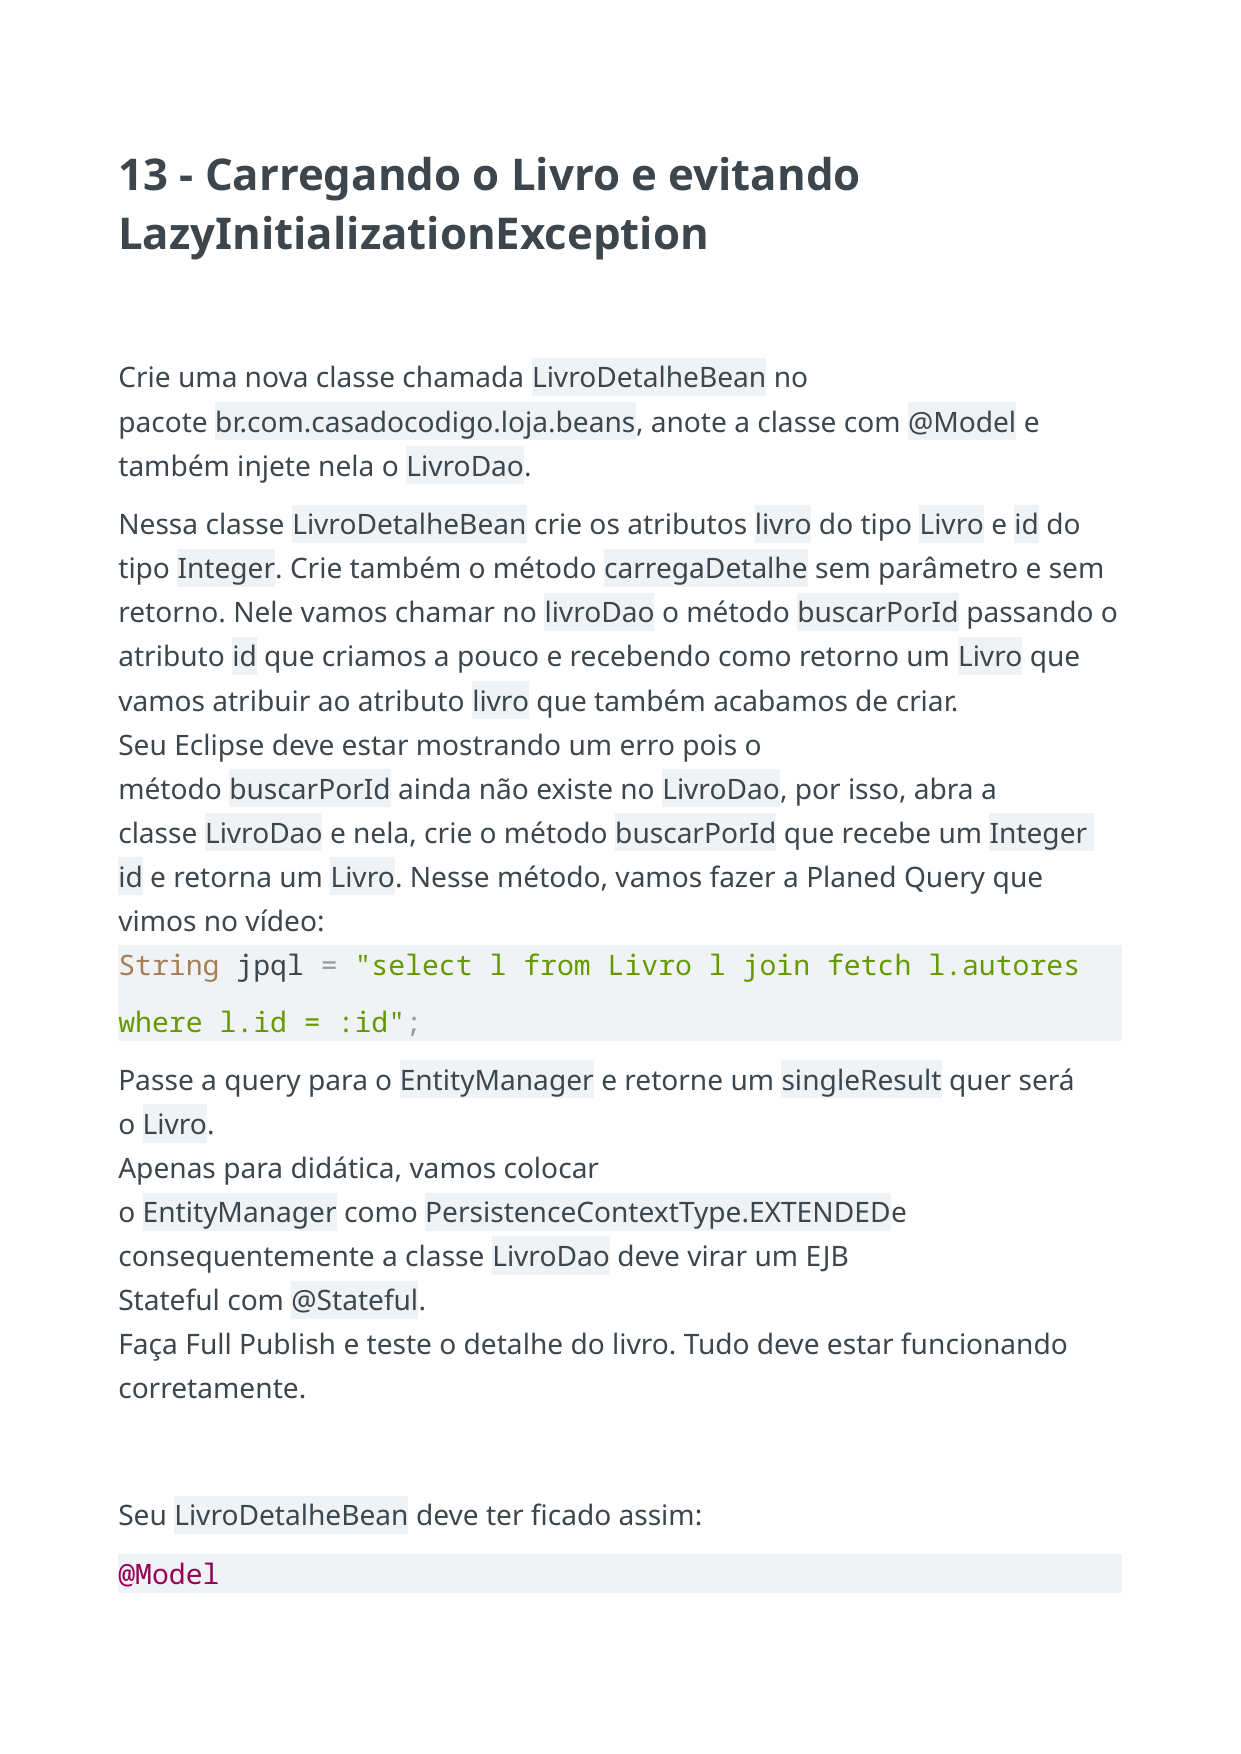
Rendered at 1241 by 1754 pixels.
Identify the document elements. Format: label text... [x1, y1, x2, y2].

text Passe a query para o EntityManager e retorne um singleResult quer será o Livro. [118, 1060, 1122, 1143]
text String jpql = "select l from Livro l join fetch l.autores where l.id = :id"; [118, 945, 1122, 1041]
text Apenas para didática, vamos colocar o EntityManager como PersistenceContextType.EXTENDEDe consequentemente a classe LivroDao deve virar um EJB Stateful com @Stateful. [118, 1148, 1122, 1319]
text Seu Eclipse deve estar mostrando um erro pois o método buscarPorId ainda não existe no LivroDao, por isso, abra a classe LivroDao e nela, crie o método buscarPorId que recebe um Integer id e retorna um Livro. Nesse método, vamos fazer a Planed Query que vimos no vídeo: [118, 725, 1122, 939]
subtitle 13 - Carregando o Livro e evitando LazyInitializationException [118, 143, 1122, 262]
text Crie uma nova classe chamada LivroDetalheBean no pacote br.com.casadocodigo.loja.beans, anote a classe com @Model e também injete nela o LivroDao. [118, 358, 1122, 484]
text Nessa classe LivroDetalheBean crie os atributos livro do tipo Livro e id do tipo Integer. Crie também o método carregaDetalhe sem parâmetro e sem retorno. Nele vamos chamar no livroDao o método buscarPorId passando o atributo id que criamos a pouco e recebendo como retorno um Livro que vamos atribuir ao atributo livro que também acabamos de criar. [118, 504, 1122, 719]
text Faça Full Publish e teste o detalhe do livro. Tudo deve estar funcionando corretamente. [118, 1324, 1122, 1407]
text @Model [118, 1554, 1122, 1593]
text Seu LivroDetalheBean deve ter ficado assim: [118, 1496, 1122, 1534]
